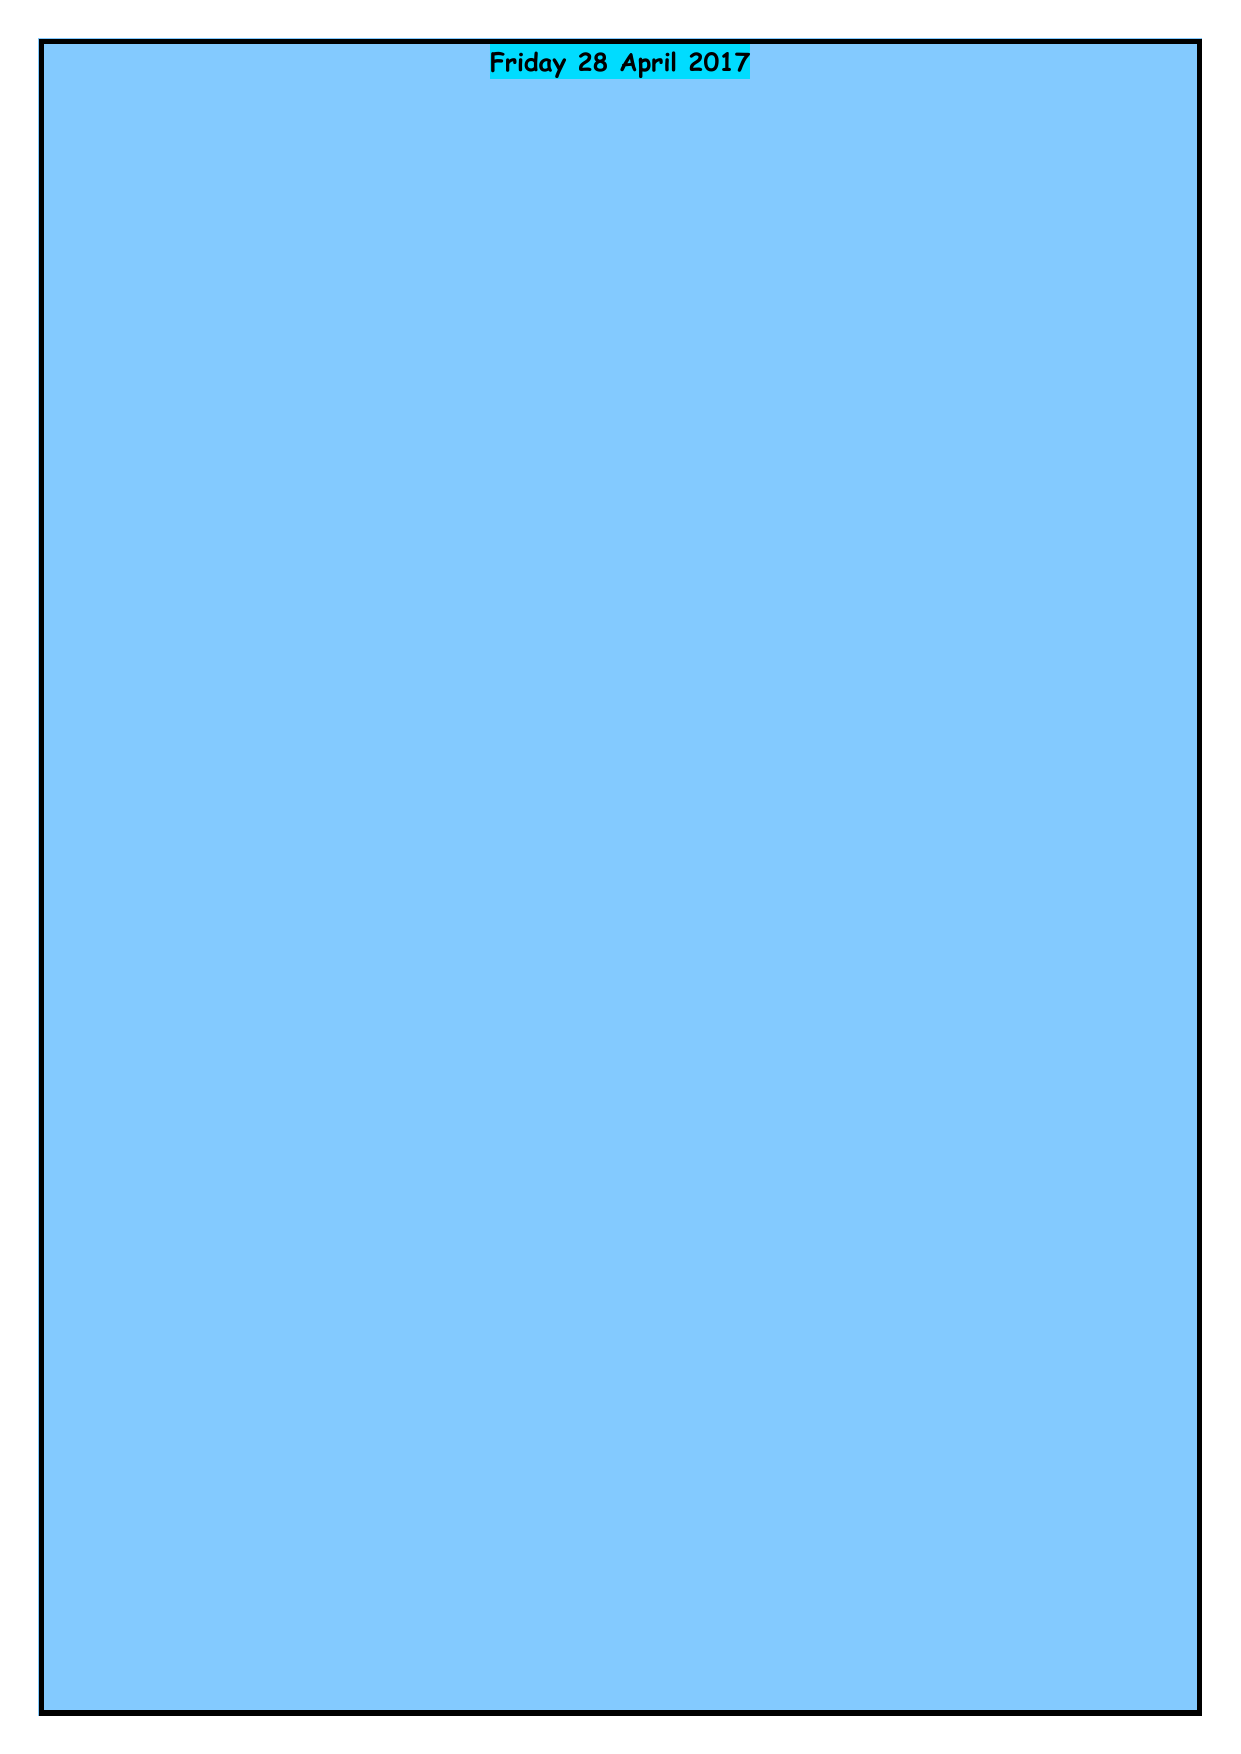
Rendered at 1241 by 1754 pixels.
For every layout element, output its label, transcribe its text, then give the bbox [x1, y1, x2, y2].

text Friday 28 April 2017 [44, 44, 1197, 79]
